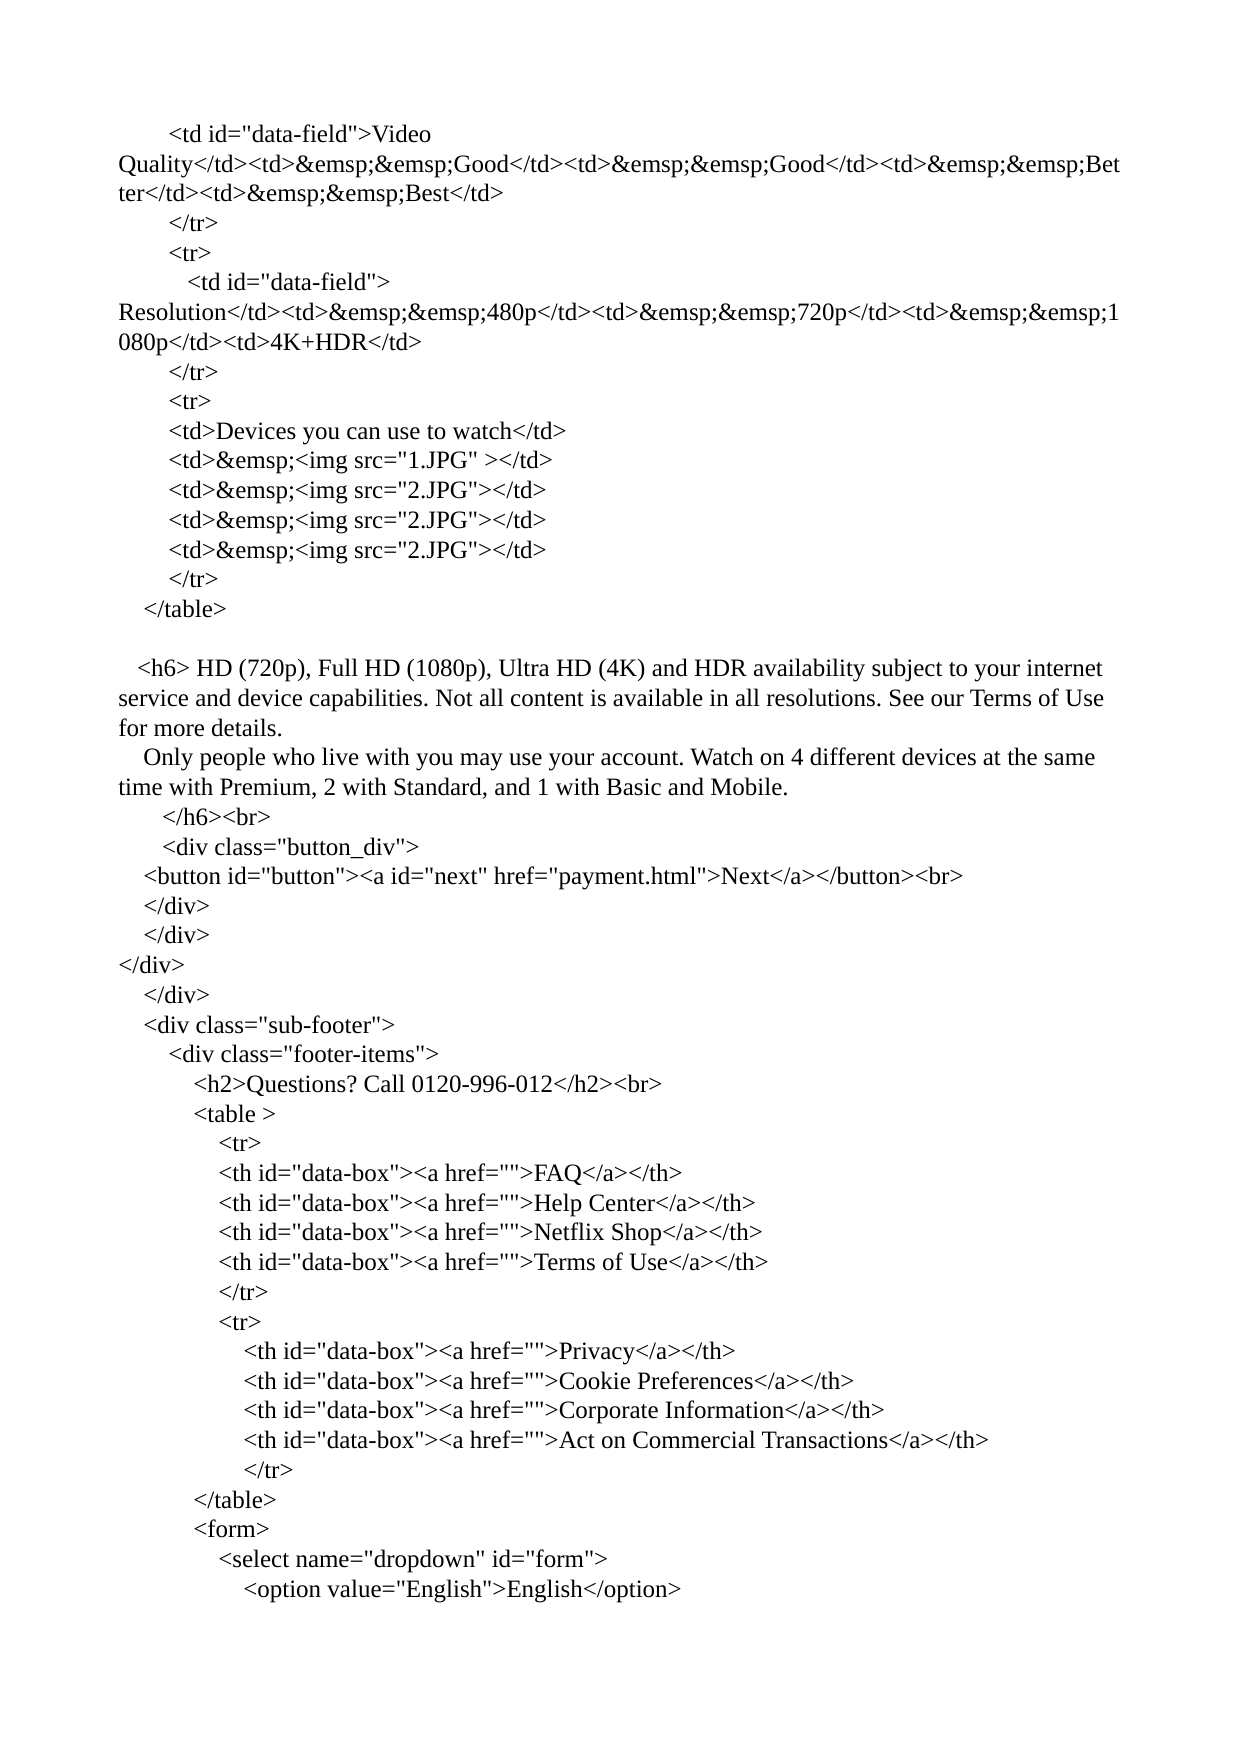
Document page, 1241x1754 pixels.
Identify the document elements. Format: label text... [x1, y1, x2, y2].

text <td>&emsp;<img src="2.JPG"></td> [118, 534, 1122, 563]
text <option value="English">English</option> [118, 1573, 1122, 1602]
text </div> [118, 920, 1122, 949]
text </tr> [118, 563, 1122, 593]
text </tr> [118, 207, 1122, 237]
text <button id="button"><a id="next" href="payment.html">Next</a></button><br> [118, 860, 1122, 890]
text <th id="data-box"><a href="">Terms of Use</a></th> [118, 1246, 1122, 1276]
text </div> [118, 949, 1122, 979]
text <td>&emsp;<img src="2.JPG"></td> [118, 504, 1122, 534]
text </div> [118, 979, 1122, 1009]
text <th id="data-box"><a href="">Corporate Information</a></th> [118, 1395, 1122, 1424]
text <td id="data-field"> Resolution</td><td>&emsp;&emsp;480p</td><td>&emsp;&emsp;720p</td><td>&emsp;&emsp;1080p</td><td>4K+HDR</td> [118, 267, 1122, 356]
text <tr> [118, 237, 1122, 267]
text <div class="sub-footer"> [118, 1009, 1122, 1038]
text </tr> [118, 356, 1122, 385]
text </tr> [118, 1276, 1122, 1306]
text <td id="data-field">Video Quality</td><td>&emsp;&emsp;Good</td><td>&emsp;&emsp;Good</td><td>&emsp;&emsp;Better</td><td>&emsp;&emsp;Best</td> [118, 118, 1122, 207]
text <th id="data-box"><a href="">FAQ</a></th> [118, 1157, 1122, 1187]
text </h6><br> [118, 801, 1122, 831]
text <td>&emsp;<img src="2.JPG"></td> [118, 474, 1122, 504]
text <tr> [118, 1127, 1122, 1157]
text <td>&emsp;<img src="1.JPG" ></td> [118, 445, 1122, 474]
text </table> [118, 593, 1122, 623]
text <tr> [118, 385, 1122, 415]
text <tr> [118, 1306, 1122, 1335]
text <div class="footer-items"> [118, 1038, 1122, 1068]
text <td>Devices you can use to watch</td> [118, 415, 1122, 445]
text <h2>Questions? Call 0120-996-012</h2><br> [118, 1068, 1122, 1098]
text <th id="data-box"><a href="">Act on Commercial Transactions</a></th> [118, 1424, 1122, 1454]
text <table > [118, 1098, 1122, 1127]
text Only people who live with you may use your account. Watch on 4 different devices at the same time with Premium, 2 with Standard, and 1 with Basic and Mobile. [118, 742, 1122, 801]
text <th id="data-box"><a href="">Privacy</a></th> [118, 1335, 1122, 1365]
text <th id="data-box"><a href="">Help Center</a></th> [118, 1187, 1122, 1217]
text <select name="dropdown" id="form"> [118, 1543, 1122, 1573]
text <th id="data-box"><a href="">Cookie Preferences</a></th> [118, 1365, 1122, 1395]
text </div> [118, 890, 1122, 920]
text </tr> [118, 1454, 1122, 1484]
text <form> [118, 1513, 1122, 1543]
text <th id="data-box"><a href="">Netflix Shop</a></th> [118, 1217, 1122, 1246]
text <div class="button_div"> [118, 831, 1122, 860]
text <h6> HD (720p), Full HD (1080p), Ultra HD (4K) and HDR availability subject to your internet service and device capabilities. Not all content is available in all resolutions. See our Terms of Use for more details. [118, 652, 1122, 742]
text </table> [118, 1484, 1122, 1513]
